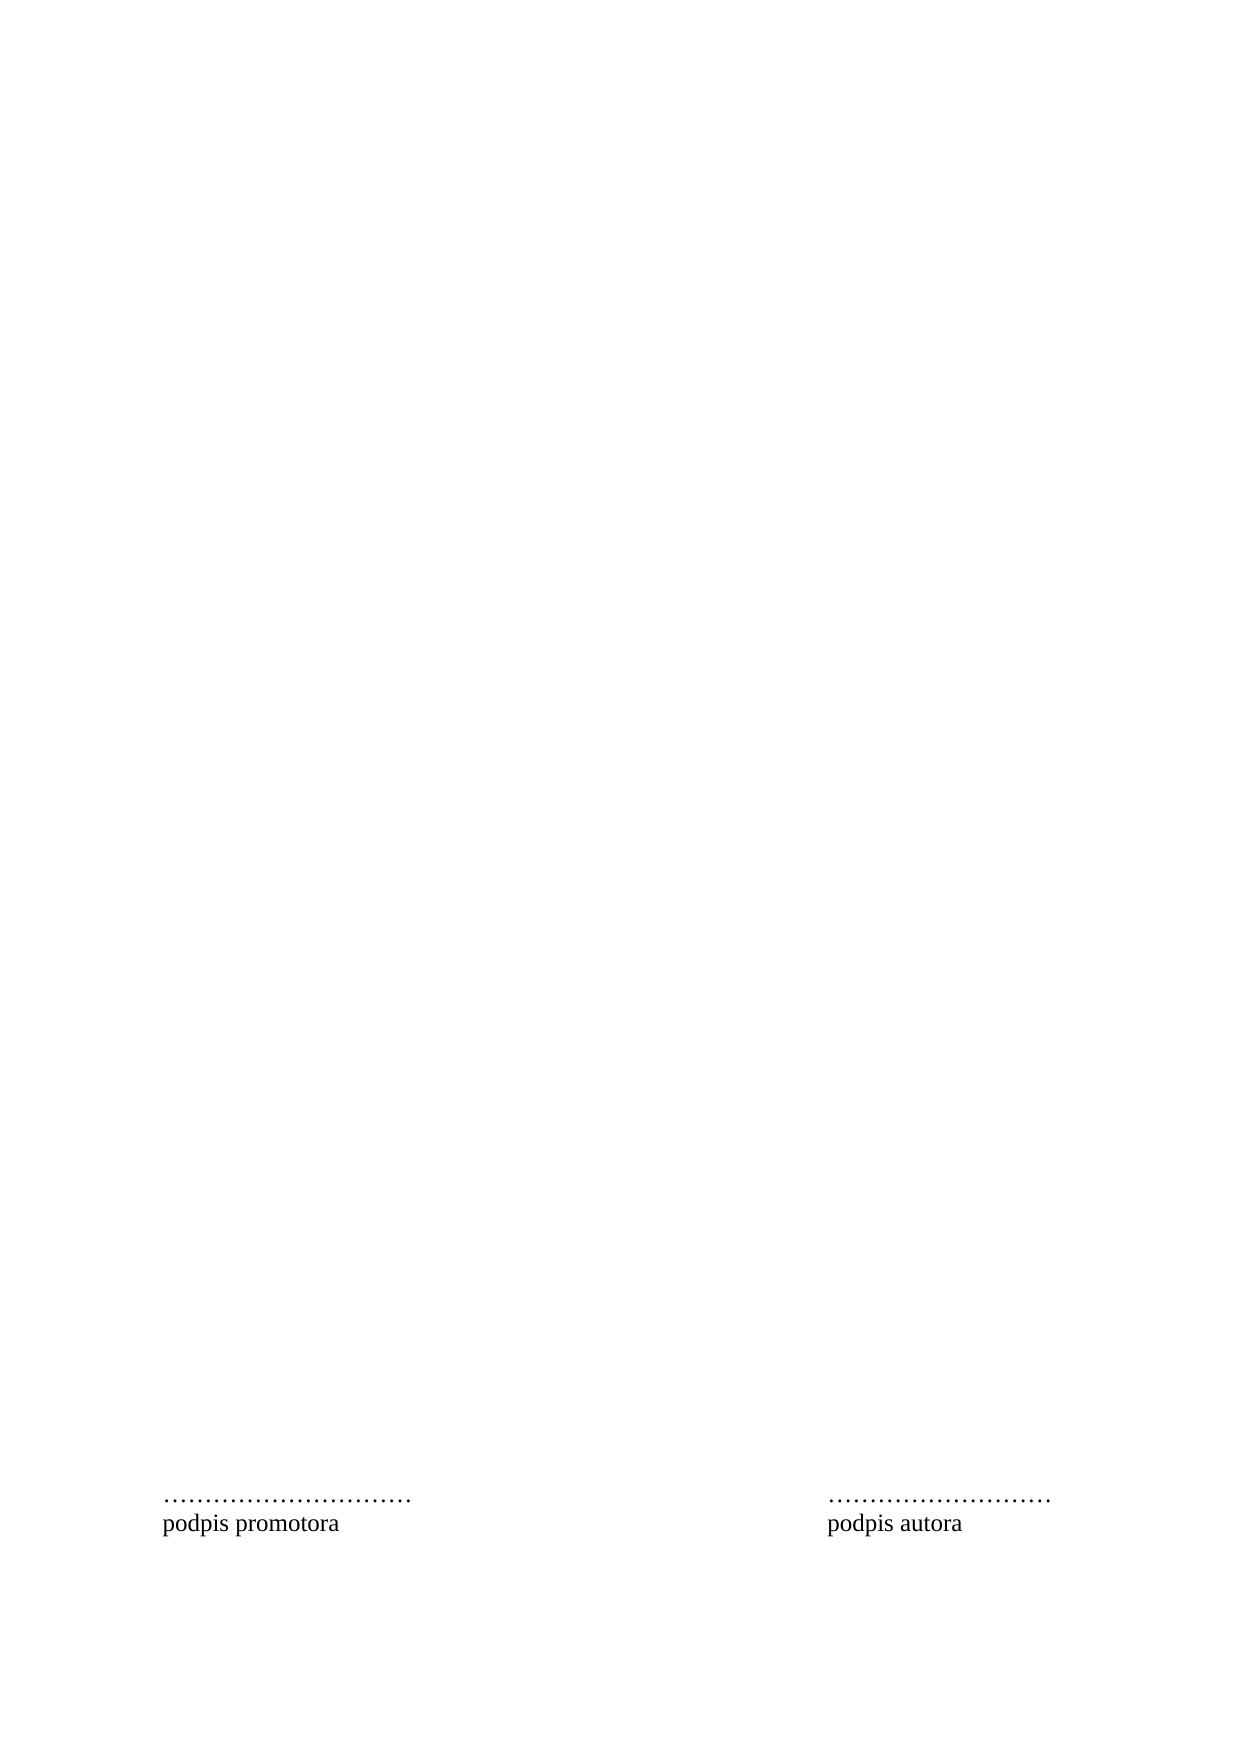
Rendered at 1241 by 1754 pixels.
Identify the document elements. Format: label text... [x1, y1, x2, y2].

text ………………………… ……………………… [162, 1479, 1093, 1508]
text podpis promotora podpis autora [162, 1508, 1093, 1537]
